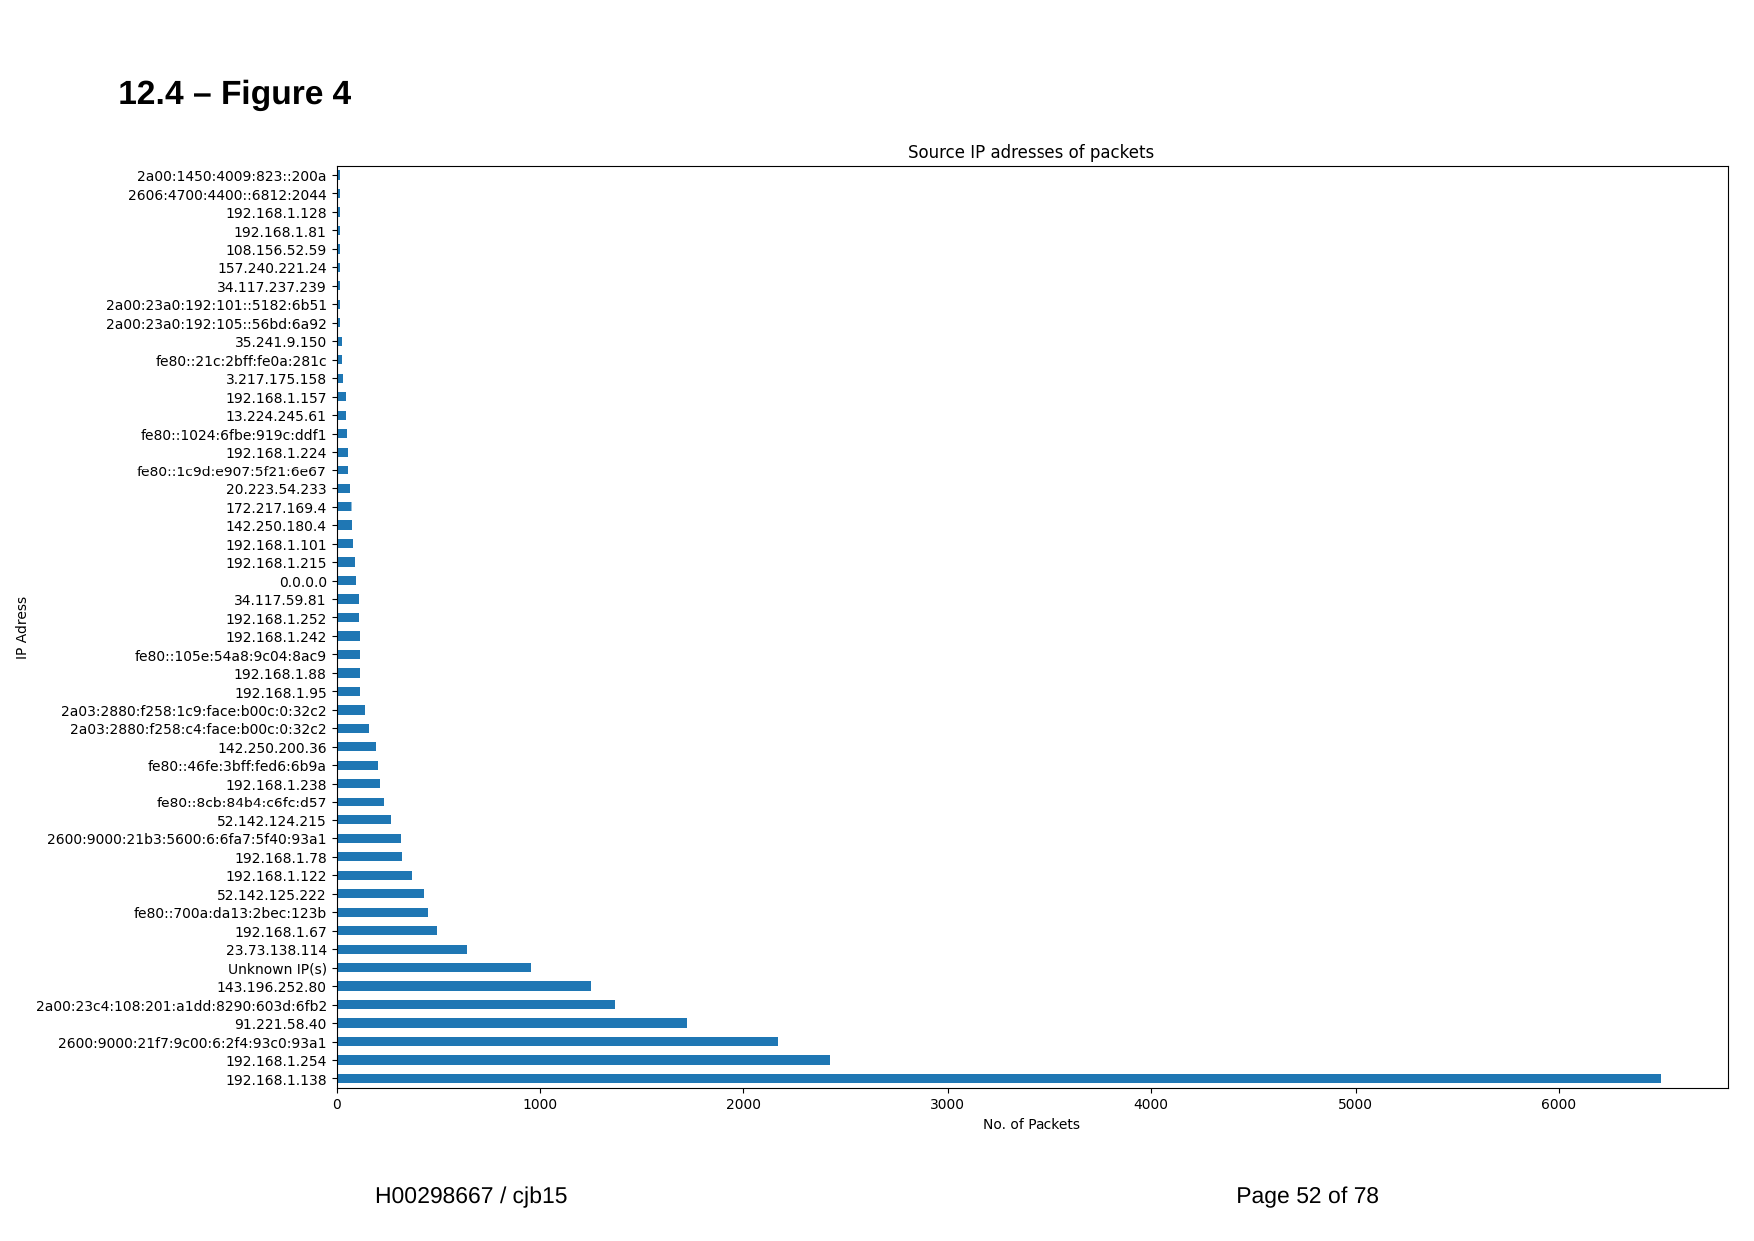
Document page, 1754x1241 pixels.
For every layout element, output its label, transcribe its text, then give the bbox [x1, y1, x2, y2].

picture [6, 134, 1736, 1140]
subtitle 12.4 – Figure 4 [118, 73, 1636, 112]
